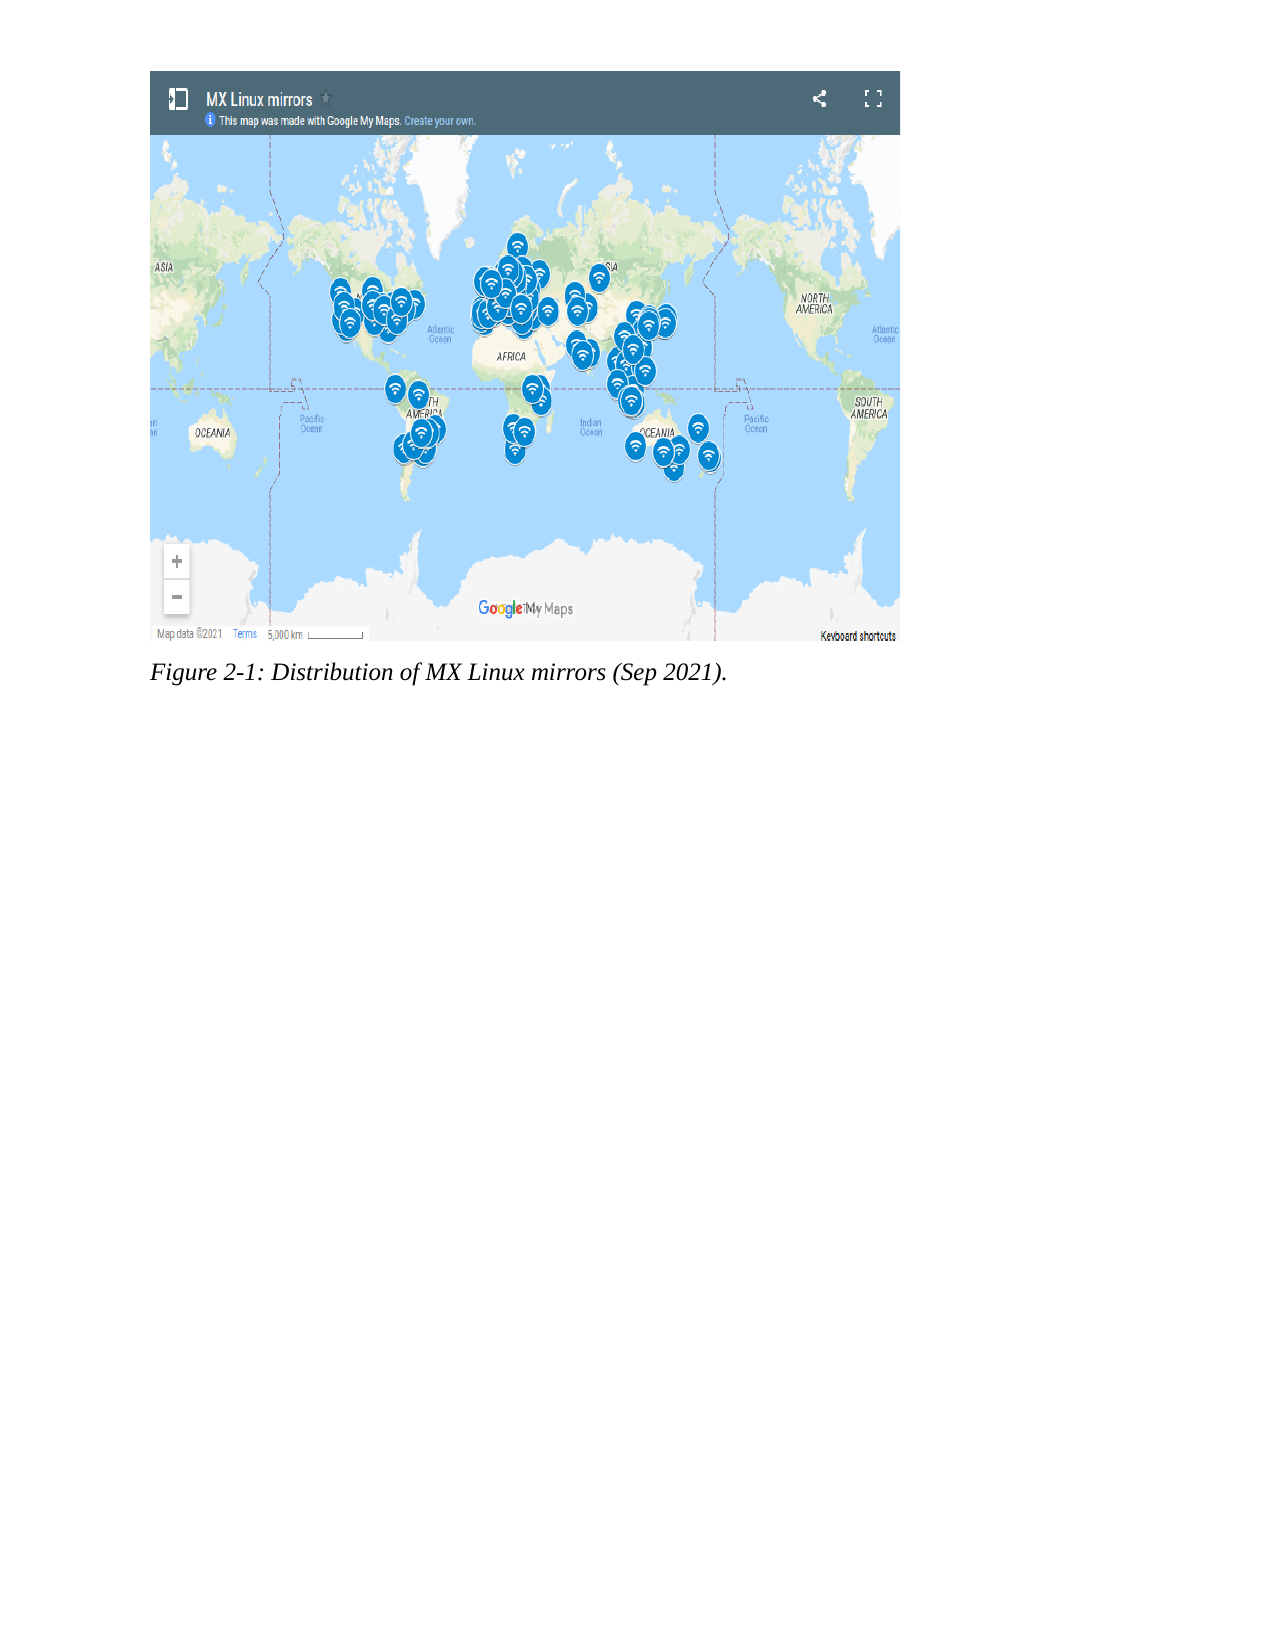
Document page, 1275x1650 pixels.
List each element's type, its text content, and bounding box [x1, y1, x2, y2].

picture [150, 71, 901, 641]
text Figure 2-1: Distribution of MX Linux mirrors (Sep 2021). [150, 657, 1125, 686]
